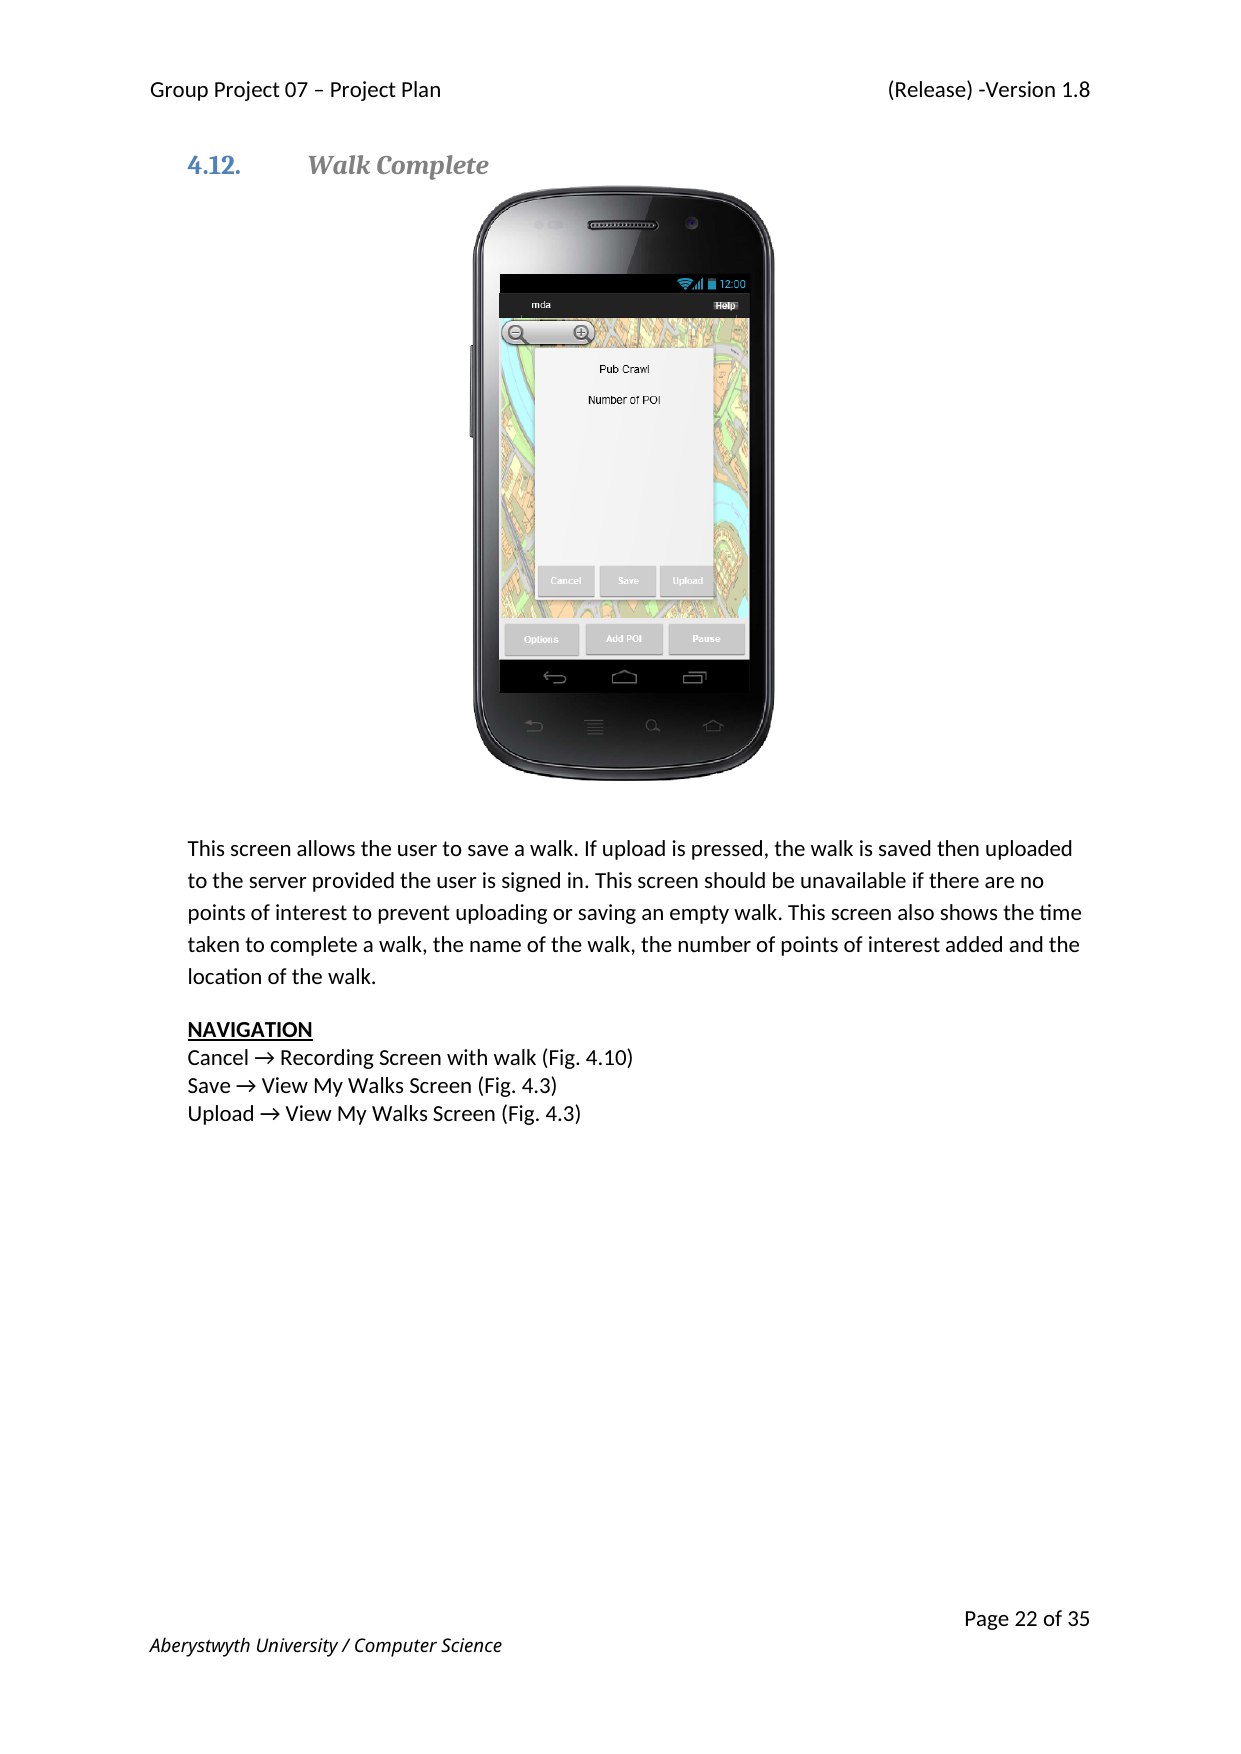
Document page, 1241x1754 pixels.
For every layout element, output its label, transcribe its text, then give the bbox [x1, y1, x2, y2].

text Save → View My Walks Screen (Fig. 4.3) [187, 1071, 1090, 1099]
text Upload → View My Walks Screen (Fig. 4.3) [187, 1099, 1090, 1127]
text Cancel → Recording Screen with walk (Fig. 4.10) [187, 1043, 1090, 1071]
text NAVIGATION [187, 1015, 1090, 1043]
subtitle Walk Complete [187, 150, 1090, 181]
text This screen allows the user to save a walk. If upload is pressed, the walk is saved then uploaded to the server provided the user is signed in. This screen should be unavailable if there are no points of interest to prevent uploading or saving an empty walk. This screen also shows the time taken to complete a walk, the name of the walk, the number of points of interest added and the location of the walk. [187, 834, 1090, 990]
